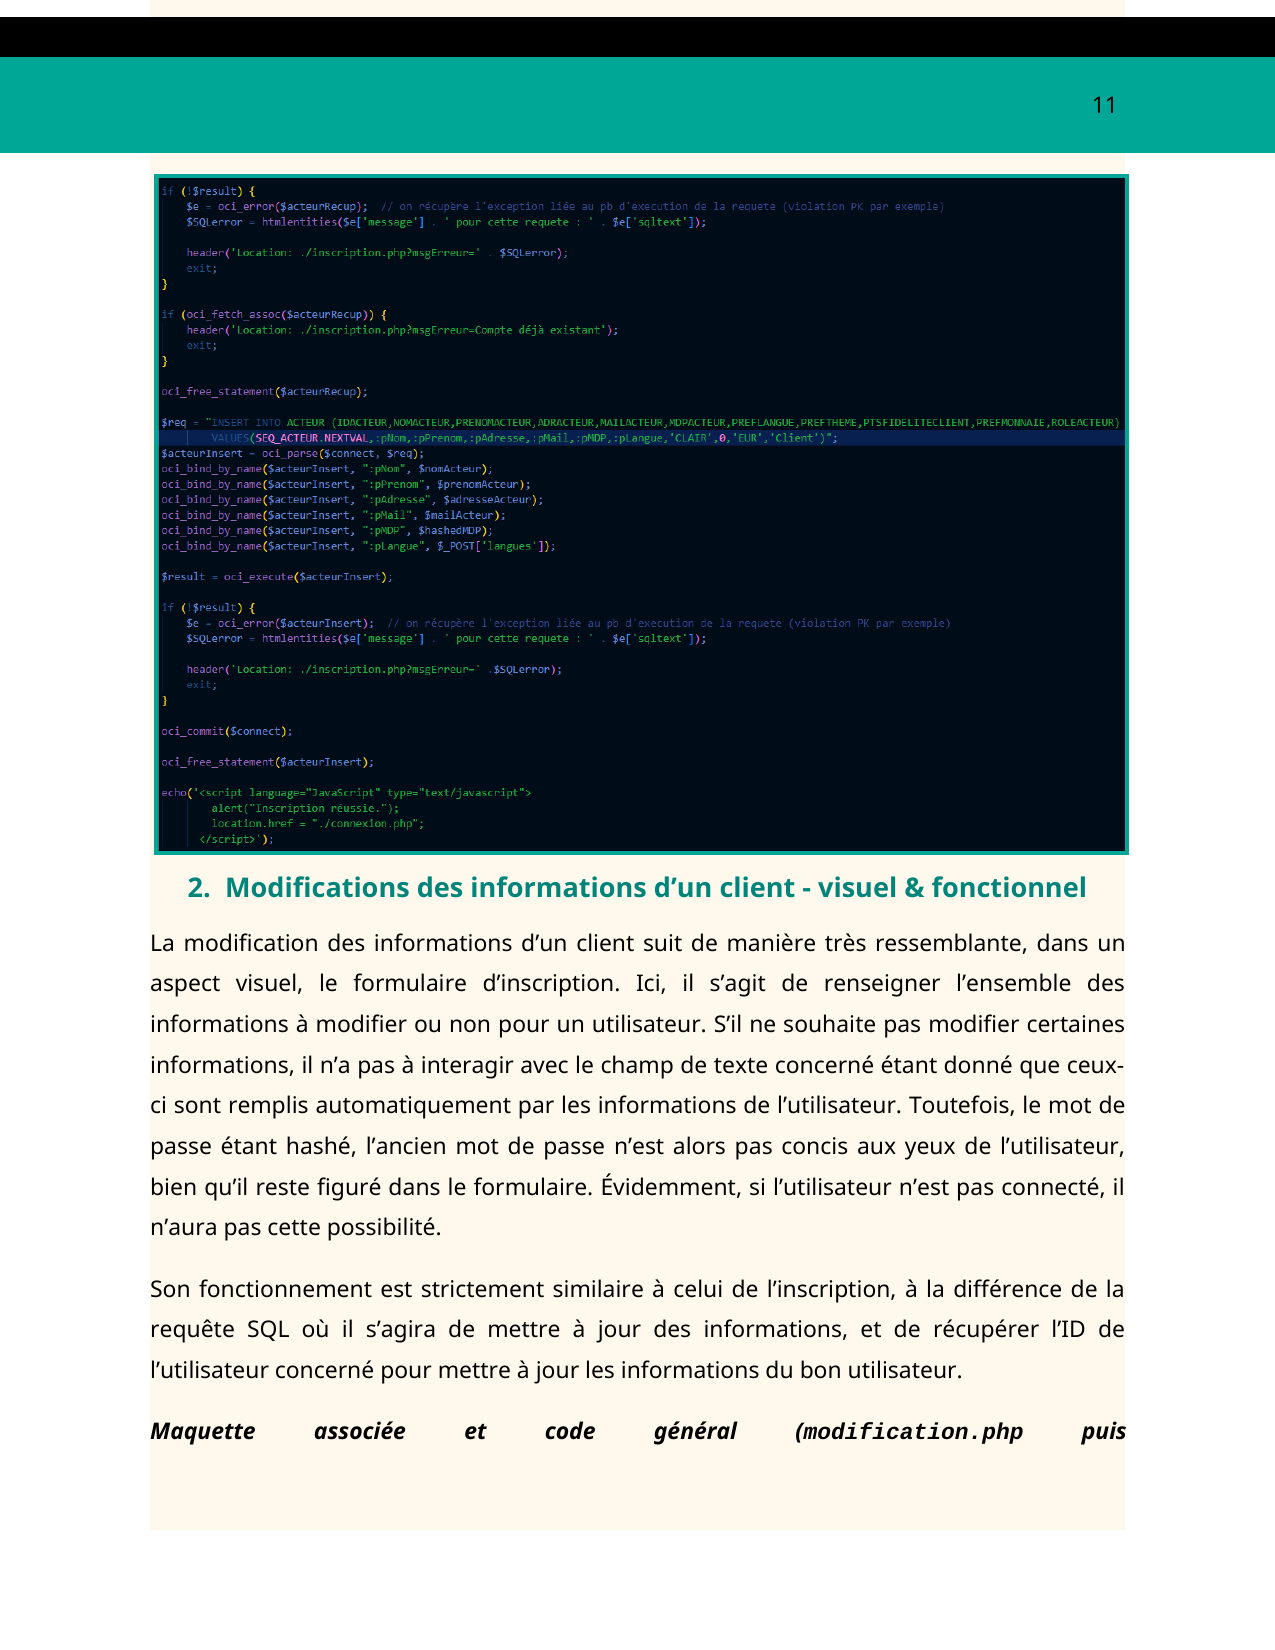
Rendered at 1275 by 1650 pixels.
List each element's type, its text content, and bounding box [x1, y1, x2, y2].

text La modification des informations d’un client suit de manière très ressemblante, dans un aspect visuel, le formulaire d’inscription. Ici, il s’agit de renseigner l’ensemble des informations à modifier ou non pour un utilisateur. S’il ne souhaite pas modifier certaines informations, il n’a pas à interagir avec le champ de texte concerné étant donné que ceux-ci sont remplis automatiquement par les informations de l’utilisateur. Toutefois, le mot de passe étant hashé, l’ancien mot de passe n’est alors pas concis aux yeux de l’utilisateur, bien qu’il reste figuré dans le formulaire. Évidemment, si l’utilisateur n’est pas connecté, il n’aura pas cette possibilité. [150, 927, 1127, 1242]
text Maquette associée et code général (modification.php puis [150, 1415, 1127, 1447]
text Son fonctionnement est strictement similaire à celui de l’inscription, à la différence de la requête SQL où il s’agira de mettre à jour des informations, et de récupérer l’ID de l’utilisateur concerné pour mettre à jour les informations du bon utilisateur. [150, 1272, 1127, 1385]
picture [158, 178, 1125, 851]
subtitle Modifications des informations d’un client - visuel & fonctionnel [187, 869, 1127, 906]
